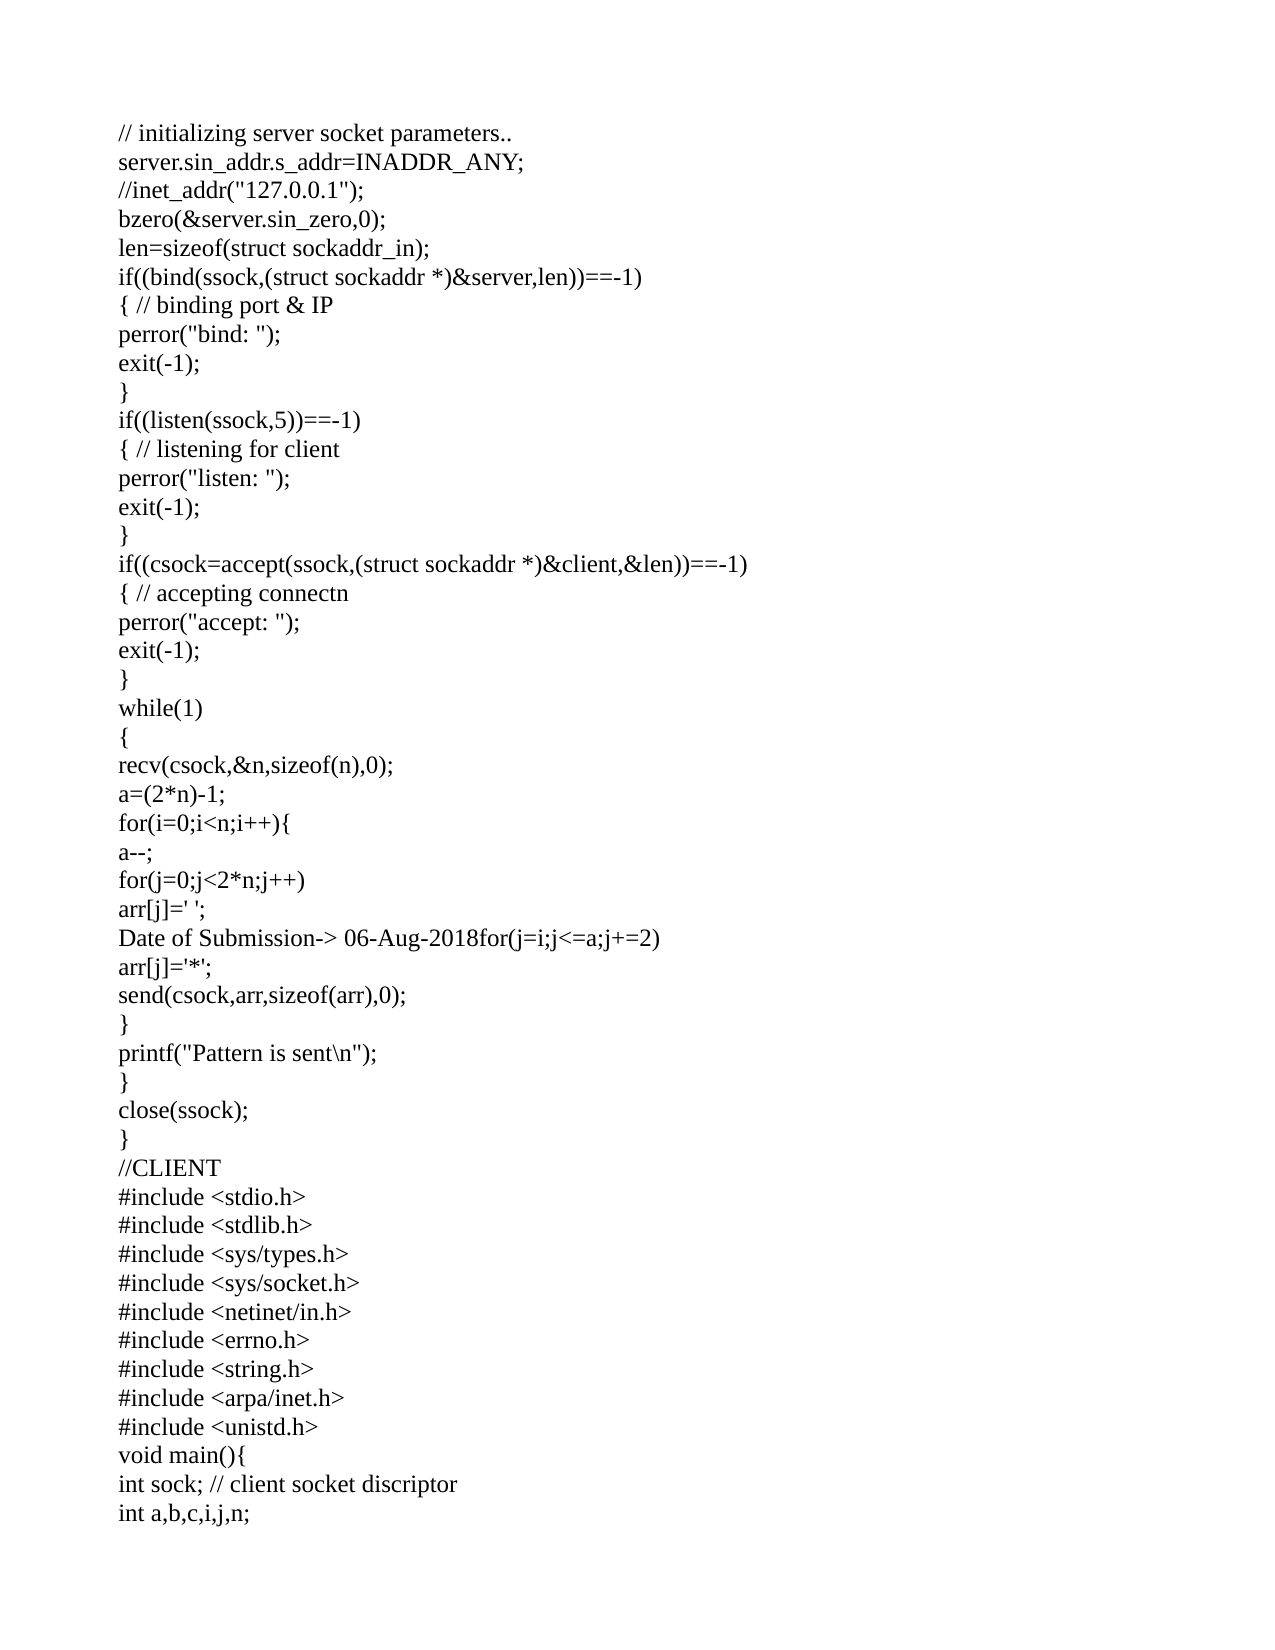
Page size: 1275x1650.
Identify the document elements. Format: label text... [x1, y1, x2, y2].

text for(j=0;j<2*n;j++) [118, 866, 1157, 894]
text perror("accept: "); [118, 607, 1157, 636]
text if((bind(ssock,(struct sockaddr *)&server,len))==-1) [118, 262, 1157, 291]
text #include <errno.h> [118, 1326, 1157, 1354]
text //CLIENT [118, 1153, 1157, 1182]
text if((csock=accept(ssock,(struct sockaddr *)&client,&len))==-1) [118, 549, 1157, 578]
text arr[j]='*'; [118, 952, 1157, 981]
text #include <sys/socket.h> [118, 1268, 1157, 1297]
text { [118, 722, 1157, 751]
text while(1) [118, 693, 1157, 722]
text } [118, 1067, 1157, 1096]
text } [118, 377, 1157, 406]
text } [118, 664, 1157, 693]
text #include <arpa/inet.h> [118, 1383, 1157, 1412]
text #include <stdio.h> [118, 1182, 1157, 1211]
text // initializing server socket parameters.. [118, 118, 1157, 147]
text close(ssock); [118, 1096, 1157, 1124]
text int a,b,c,i,j,n; [118, 1498, 1157, 1527]
text bzero(&server.sin_zero,0); [118, 204, 1157, 233]
text if((listen(ssock,5))==-1) [118, 406, 1157, 434]
text Date of Submission-> 06-Aug-2018for(j=i;j<=a;j+=2) [118, 923, 1157, 952]
text perror("bind: "); [118, 319, 1157, 348]
text exit(-1); [118, 492, 1157, 521]
text } [118, 1124, 1157, 1153]
text //inet_addr("127.0.0.1"); [118, 176, 1157, 204]
text a=(2*n)-1; [118, 779, 1157, 808]
text { // accepting connectn [118, 578, 1157, 607]
text printf("Pattern is sent\n"); [118, 1038, 1157, 1067]
text #include <sys/types.h> [118, 1239, 1157, 1268]
text } [118, 521, 1157, 549]
text exit(-1); [118, 348, 1157, 377]
text } [118, 1009, 1157, 1038]
text #include <stdlib.h> [118, 1211, 1157, 1239]
text recv(csock,&n,sizeof(n),0); [118, 751, 1157, 779]
text a--; [118, 837, 1157, 866]
text { // binding port & IP [118, 291, 1157, 319]
text void main(){ [118, 1441, 1157, 1469]
text for(i=0;i<n;i++){ [118, 808, 1157, 837]
text arr[j]=' '; [118, 894, 1157, 923]
text exit(-1); [118, 636, 1157, 664]
text len=sizeof(struct sockaddr_in); [118, 233, 1157, 262]
text perror("listen: "); [118, 463, 1157, 492]
text #include <string.h> [118, 1354, 1157, 1383]
text send(csock,arr,sizeof(arr),0); [118, 981, 1157, 1009]
text server.sin_addr.s_addr=INADDR_ANY; [118, 147, 1157, 176]
text #include <netinet/in.h> [118, 1297, 1157, 1326]
text int sock; // client socket discriptor [118, 1469, 1157, 1498]
text #include <unistd.h> [118, 1412, 1157, 1441]
text { // listening for client [118, 434, 1157, 463]
